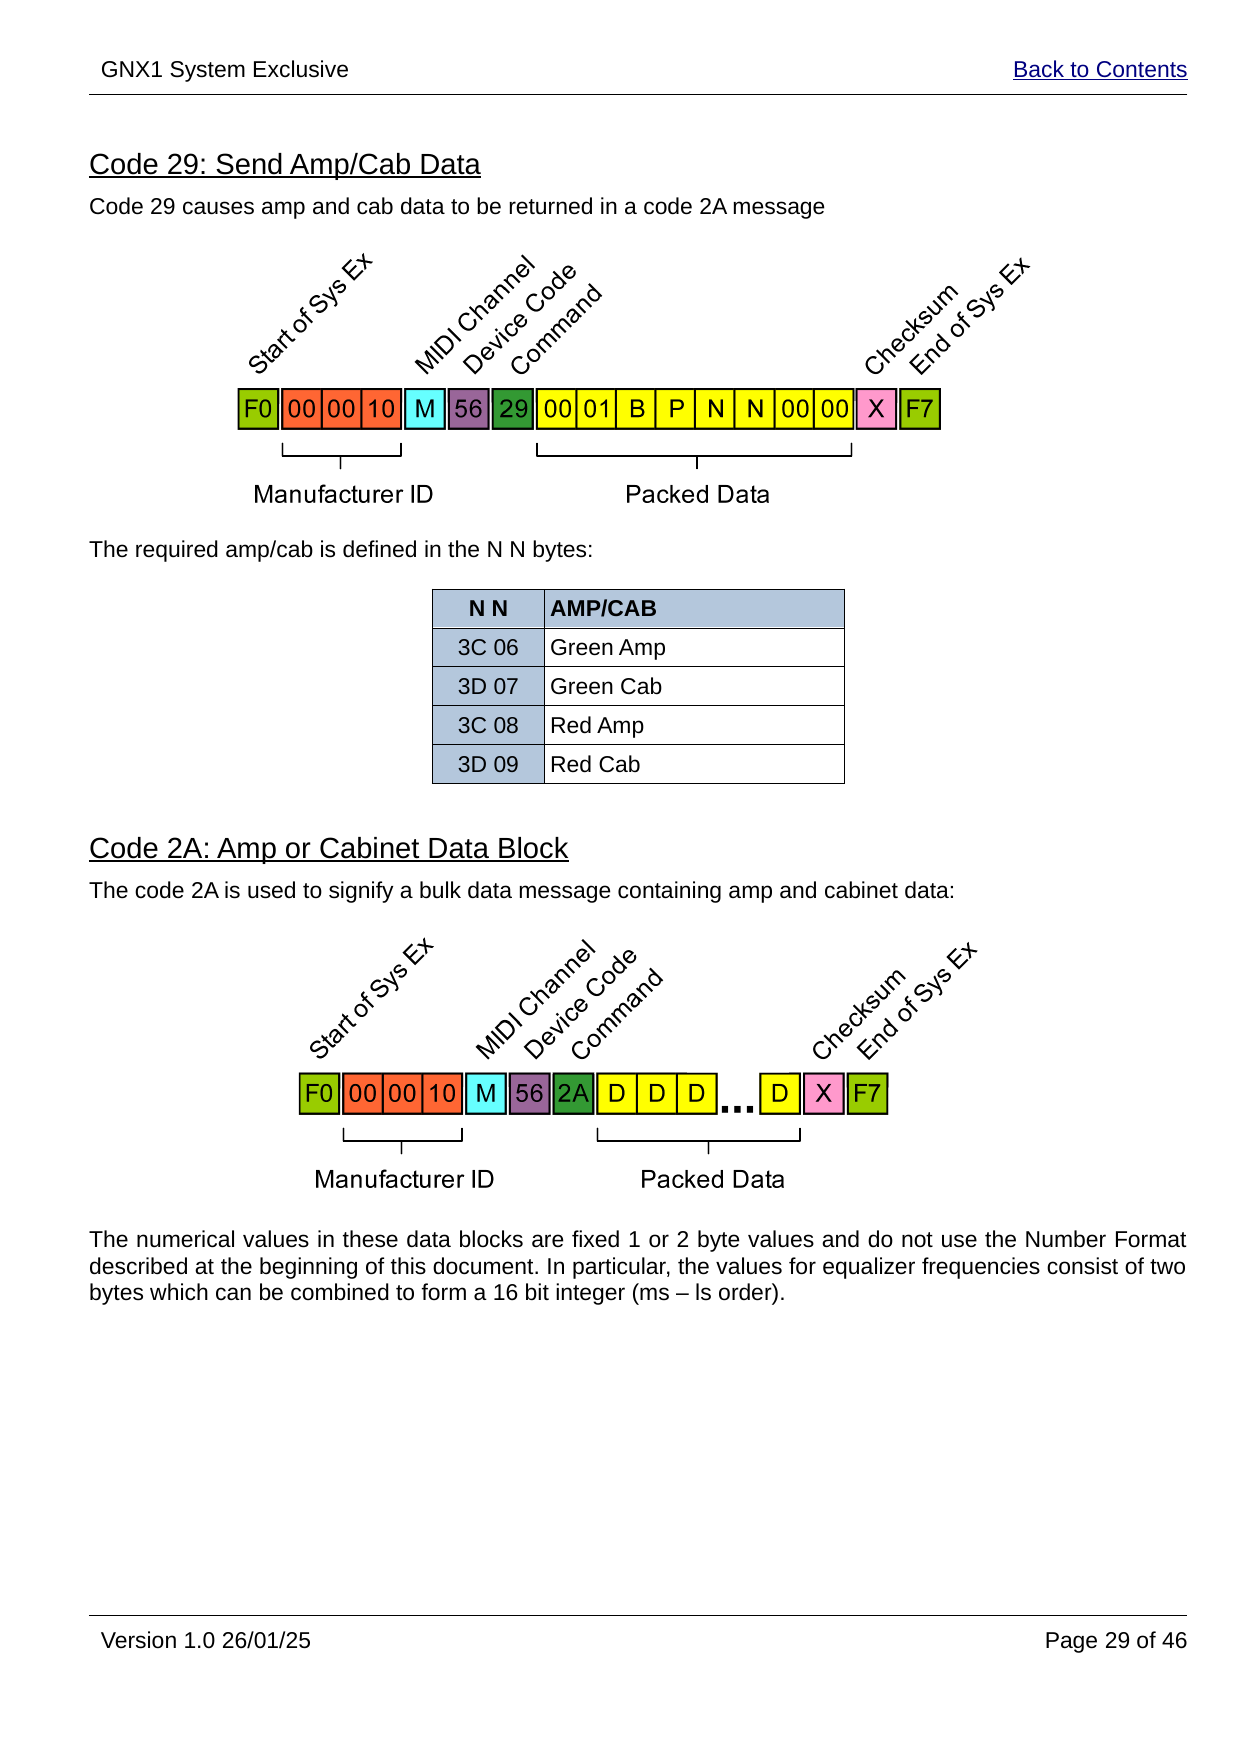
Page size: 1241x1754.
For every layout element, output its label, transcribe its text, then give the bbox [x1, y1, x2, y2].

table_cell Red Cab [545, 745, 844, 783]
table_header AMP/CAB [545, 590, 844, 627]
text The required amp/cab is defined in the N N bytes: [89, 238, 1187, 562]
picture [298, 936, 978, 1194]
text Code 29 causes amp and cab data to be returned in a code 2A message [89, 193, 1187, 219]
table_cell Green Cab [545, 667, 844, 705]
picture [237, 252, 1039, 503]
table_cell 3C 06 [433, 629, 544, 666]
table_cell 3D 07 [433, 667, 544, 705]
table_cell Red Amp [545, 706, 844, 744]
text The code 2A is used to signify a bulk data message containing amp and cabinet data: [89, 877, 1187, 903]
table_header N N [433, 590, 544, 627]
subtitle Code 2A: Amp or Cabinet Data Block [89, 831, 1187, 864]
text The numerical values in these data blocks are fixed 1 or 2 byte values and do not use the Number Format described at the beginning of this document. In particular, the values for equalizer frequencies consist of two bytes which can be combined to form a 16 bit integer (ms – ls order). [89, 922, 1187, 1305]
table_cell Green Amp [545, 629, 844, 666]
table_cell 3C 08 [433, 706, 544, 744]
table_cell 3D 09 [433, 745, 544, 783]
subtitle Code 29: Send Amp/Cab Data [89, 147, 1187, 181]
